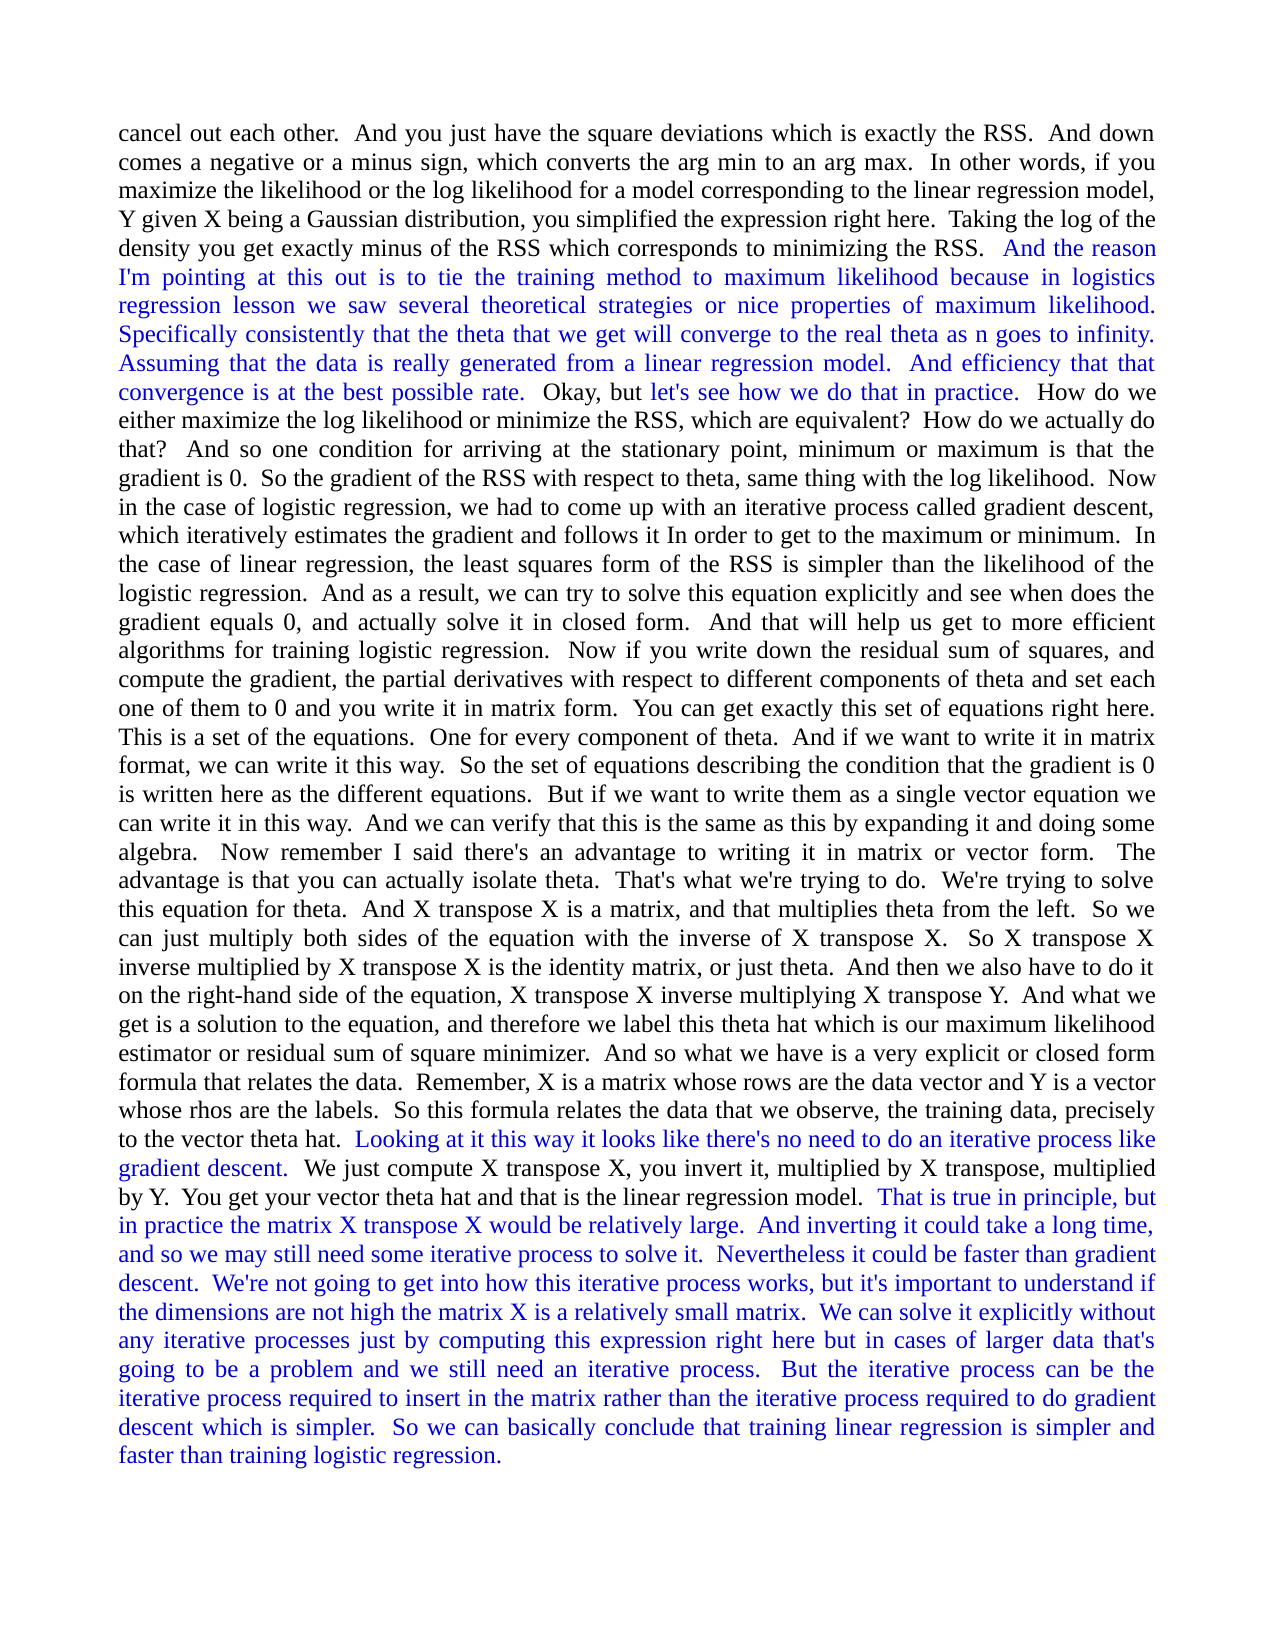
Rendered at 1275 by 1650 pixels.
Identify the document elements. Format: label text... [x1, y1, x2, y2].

text cancel out each other. And you just have the square deviations which is exactly the RSS. And down comes a negative or a minus sign, which converts the arg min to an arg max. In other words, if you maximize the likelihood or the log likelihood for a model corresponding to the linear regression model, Y given X being a Gaussian distribution, you simplified the expression right here. Taking the log of the density you get exactly minus of the RSS which corresponds to minimizing the RSS. And the reason I'm pointing at this out is to tie the training method to maximum likelihood because in logistics regression lesson we saw several theoretical strategies or nice properties of maximum likelihood. Specifically consistently that the theta that we get will converge to the real theta as n goes to infinity. Assuming that the data is really generated from a linear regression model. And efficiency that that convergence is at the best possible rate. Okay, but let's see how we do that in practice. How do we either maximize the log likelihood or minimize the RSS, which are equivalent? How do we actually do that? And so one condition for arriving at the stationary point, minimum or maximum is that the gradient is 0. So the gradient of the RSS with respect to theta, same thing with the log likelihood. Now in the case of logistic regression, we had to come up with an iterative process called gradient descent, which iteratively estimates the gradient and follows it In order to get to the maximum or minimum. In the case of linear regression, the least squares form of the RSS is simpler than the likelihood of the logistic regression. And as a result, we can try to solve this equation explicitly and see when does the gradient equals 0, and actually solve it in closed form. And that will help us get to more efficient algorithms for training logistic regression. Now if you write down the residual sum of squares, and compute the gradient, the partial derivatives with respect to different components of theta and set each one of them to 0 and you write it in matrix form. You can get exactly this set of equations right here. This is a set of the equations. One for every component of theta. And if we want to write it in matrix format, we can write it this way. So the set of equations describing the condition that the gradient is 0 is written here as the different equations. But if we want to write them as a single vector equation we can write it in this way. And we can verify that this is the same as this by expanding it and doing some algebra. Now remember I said there's an advantage to writing it in matrix or vector form. The advantage is that you can actually isolate theta. That's what we're trying to do. We're trying to solve this equation for theta. And X transpose X is a matrix, and that multiplies theta from the left. So we can just multiply both sides of the equation with the inverse of X transpose X. So X transpose X inverse multiplied by X transpose X is the identity matrix, or just theta. And then we also have to do it on the right-hand side of the equation, X transpose X inverse multiplying X transpose Y. And what we get is a solution to the equation, and therefore we label this theta hat which is our maximum likelihood estimator or residual sum of square minimizer. And so what we have is a very explicit or closed form formula that relates the data. Remember, X is a matrix whose rows are the data vector and Y is a vector whose rhos are the labels. So this formula relates the data that we observe, the training data, precisely to the vector theta hat. Looking at it this way it looks like there's no need to do an iterative process like gradient descent. We just compute X transpose X, you invert it, multiplied by X transpose, multiplied by Y. You get your vector theta hat and that is the linear regression model. That is true in principle, but in practice the matrix X transpose X would be relatively large. And inverting it could take a long time, and so we may still need some iterative process to solve it. Nevertheless it could be faster than gradient descent. We're not going to get into how this iterative process works, but it's important to understand if the dimensions are not high the matrix X is a relatively small matrix. We can solve it explicitly without any iterative processes just by computing this expression right here but in cases of larger data that's going to be a problem and we still need an iterative process. But the iterative process can be the iterative process required to insert in the matrix rather than the iterative process required to do gradient descent which is simpler. So we can basically conclude that training linear regression is simpler and faster than training logistic regression. [118, 118, 1157, 1469]
